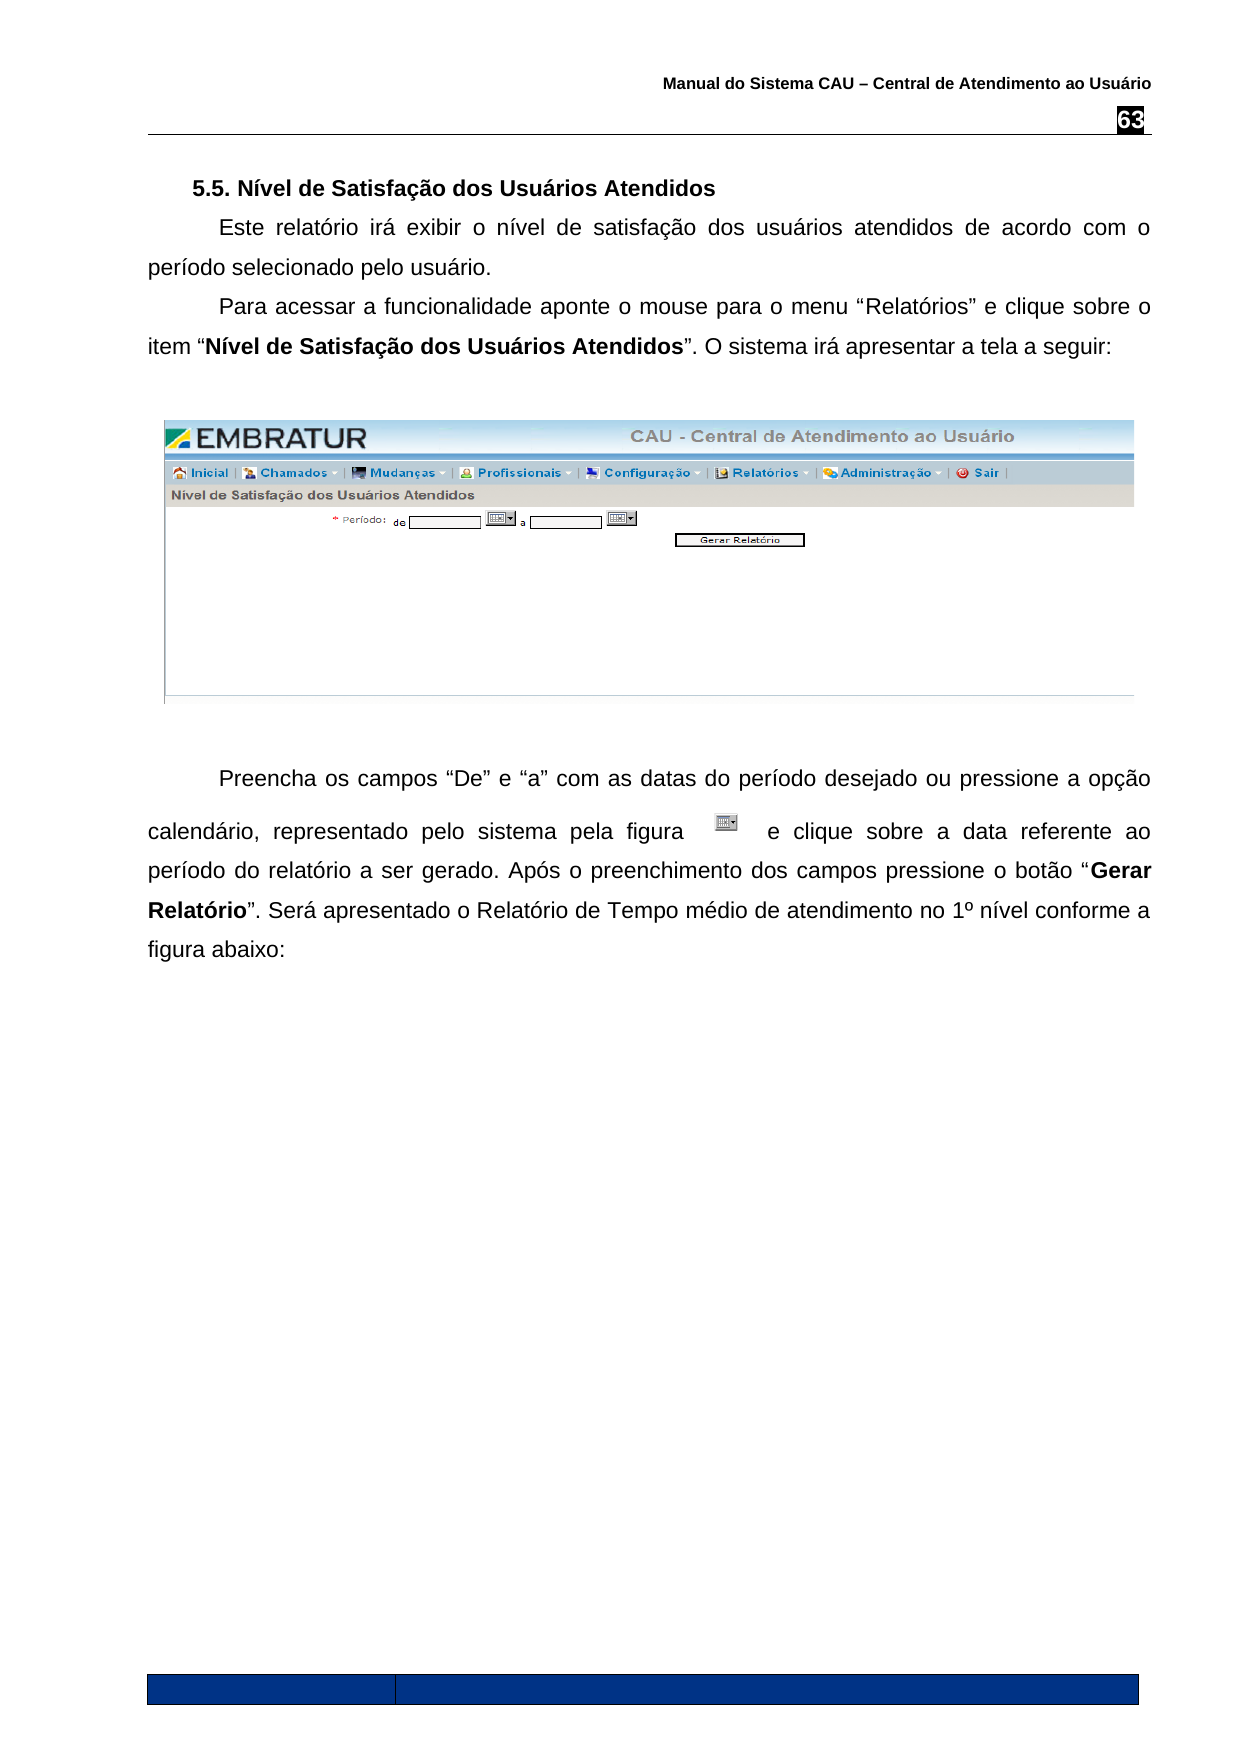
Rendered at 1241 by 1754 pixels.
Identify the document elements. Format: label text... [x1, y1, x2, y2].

picture [164, 420, 1135, 704]
text Para acessar a funcionalidade aponte o mouse para o menu “Relatórios” e clique sobre o item “Nível de Satisfação dos Usuários Atendidos”. O sistema irá apresentar a tela a seguir: [148, 293, 1152, 359]
text Preencha os campos “De” e “a” com as datas do período desejado ou pressione a opção calendário, representado pelo sistema pela figura e clique sobre a data referente ao período do relatório a ser gerado. Após o preenchimento dos campos pressione o botão “Gerar Relatório”. Será apresentado o Relatório de Tempo médio de atendimento no 1º nível conforme a figura abaixo: [148, 765, 1152, 962]
picture [714, 813, 738, 831]
text Este relatório irá exibir o nível de satisfação dos usuários atendidos de acordo com o período selecionado pelo usuário. [148, 214, 1152, 280]
list Nível de Satisfação dos Usuários Atendidos [192, 175, 1152, 201]
